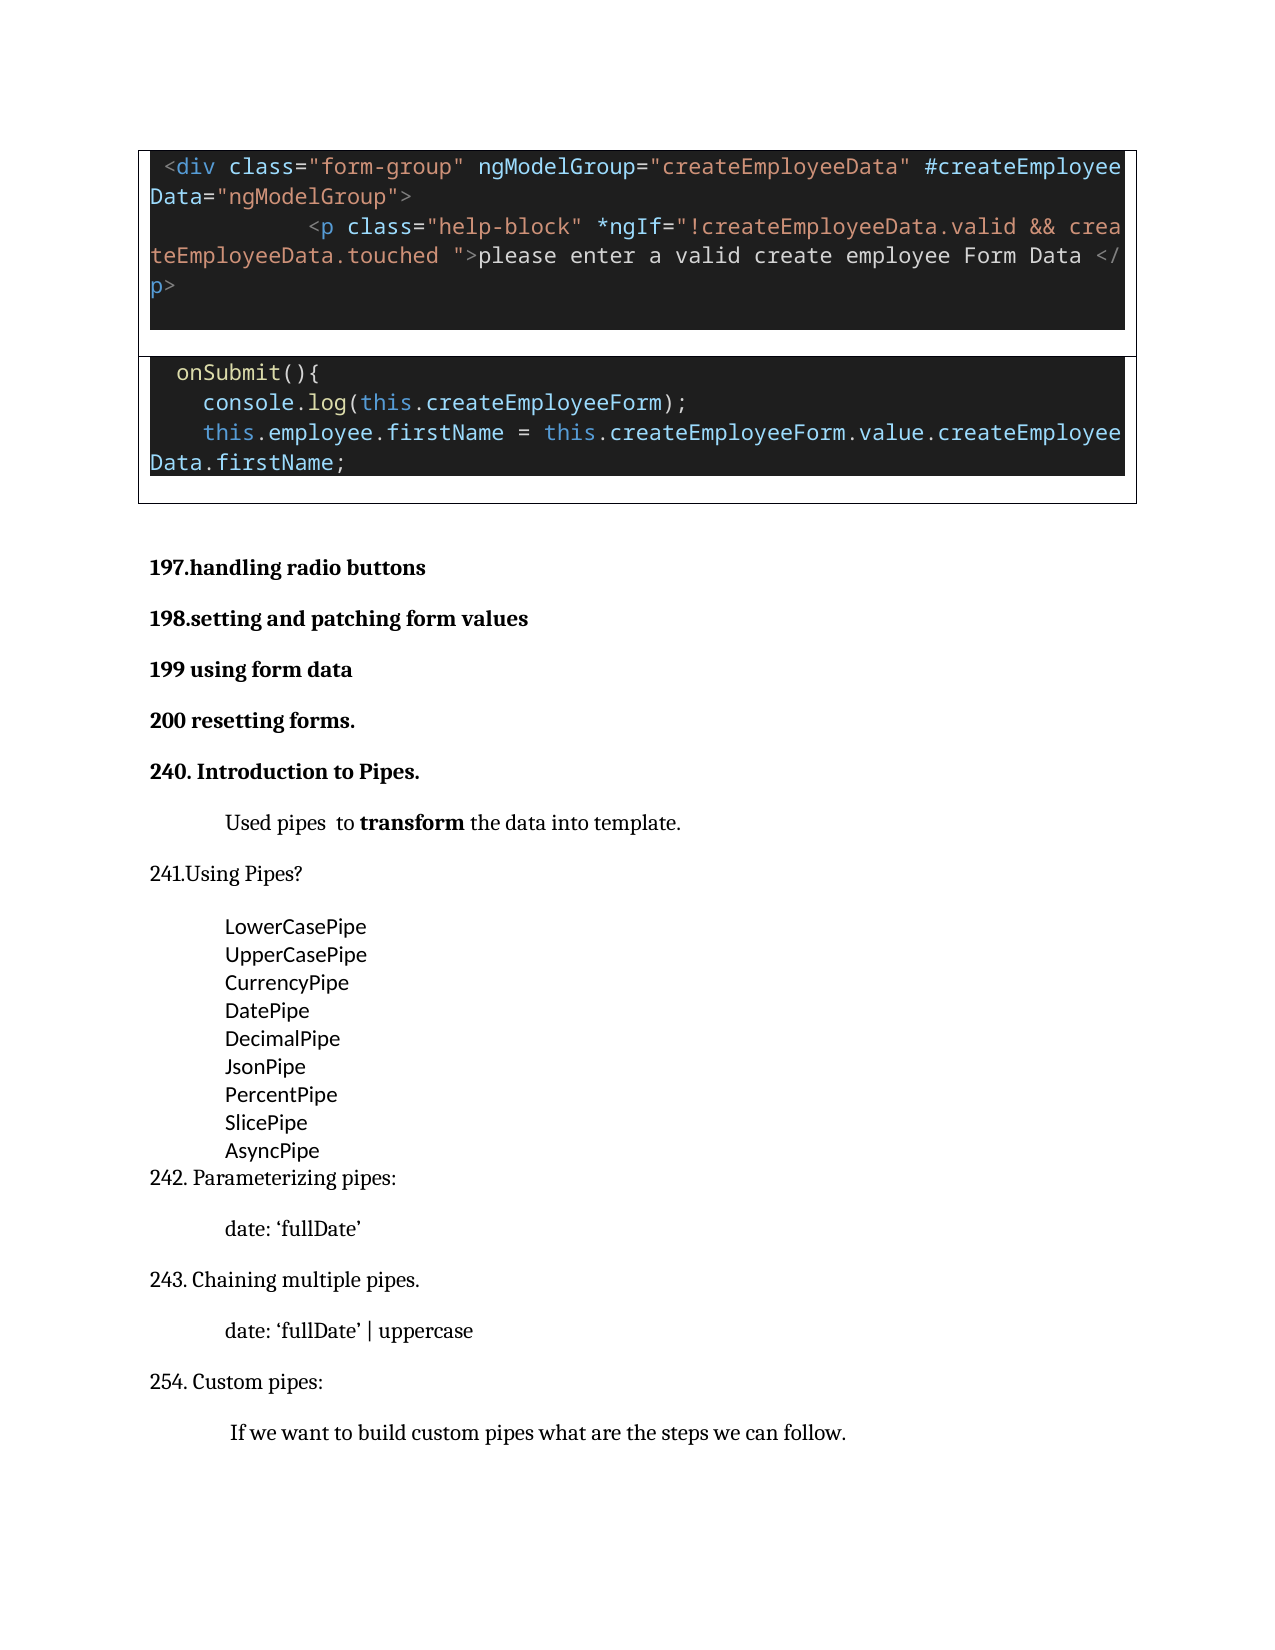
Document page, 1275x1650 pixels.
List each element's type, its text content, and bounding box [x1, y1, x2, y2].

text DatePipe [225, 996, 1125, 1024]
text 199 using form data [150, 657, 1125, 683]
text PercentPipe [225, 1080, 1125, 1108]
text LowerCasePipe [225, 912, 1125, 940]
text DecimalPipe [225, 1024, 1125, 1052]
text CurrencyPipe [225, 968, 1125, 996]
text 198.setting and patching form values [150, 606, 1125, 632]
text 197.handling radio buttons [150, 555, 1125, 581]
text 241.Using Pipes? [150, 861, 1125, 887]
text 242. Parameterizing pipes: [150, 1164, 1125, 1191]
text AsyncPipe [225, 1136, 1125, 1164]
table_cell onSubmit(){ console.log(this.createEmployeeForm); this.employee.firstName = this.createEmployeeForm.value.createEmployeeData.firstName; [139, 357, 1136, 503]
text JsonPipe [225, 1052, 1125, 1080]
text 240. Introduction to Pipes. [150, 759, 1125, 785]
text date: ‘fullDate’ [150, 1215, 1125, 1242]
text date: ‘fullDate’ | uppercase [150, 1317, 1125, 1344]
text If we want to build custom pipes what are the steps we can follow. [150, 1419, 1125, 1446]
text Used pipes to transform the data into template. [150, 810, 1125, 836]
text UpperCasePipe [225, 940, 1125, 968]
table_header <div class="form-group" ngModelGroup="createEmployeeData" #createEmployeeData="ngModelGroup"> <p class="help-block" *ngIf="!createEmployeeData.valid && createEmployeeData.touched ">please enter a valid create employee Form Data </p> [139, 151, 1136, 356]
text 254. Custom pipes: [150, 1368, 1125, 1395]
text 243. Chaining multiple pipes. [150, 1266, 1125, 1293]
text 200 resetting forms. [150, 708, 1125, 734]
text SlicePipe [225, 1108, 1125, 1136]
